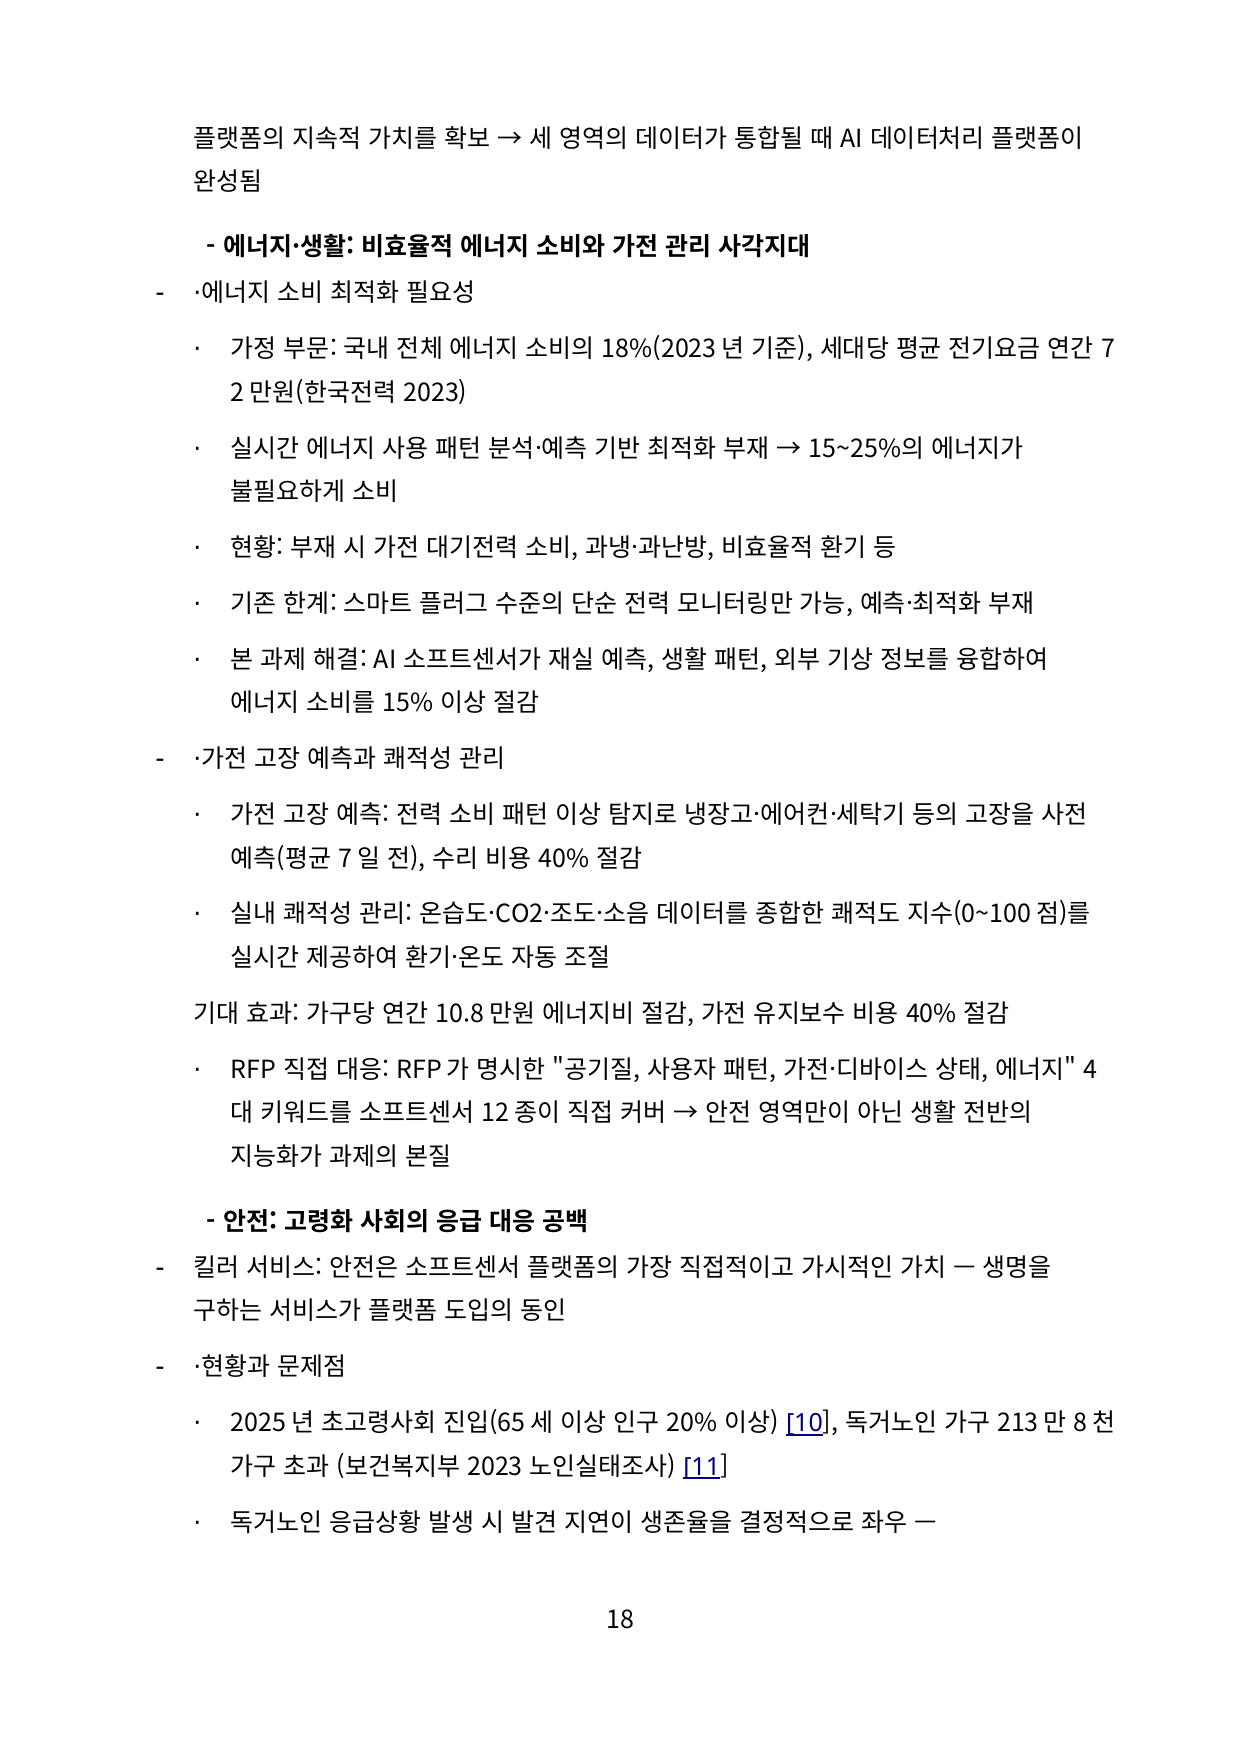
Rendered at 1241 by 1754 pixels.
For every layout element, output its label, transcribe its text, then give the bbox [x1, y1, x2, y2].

list 실시간 에너지 사용 패턴 분석·예측 기반 최적화 부재 → 15~25%의 에너지가 불필요하게 소비 [193, 428, 1122, 508]
list RFP 직접 대응: RFP가 명시한 "공기질, 사용자 패턴, 가전·디바이스 상태, 에너지" 4대 키워드를 소프트센서 12종이 직접 커버 → 안전 영역만이 아닌 생활 전반의 지능화가 과제의 본질 [193, 1049, 1122, 1172]
list 플랫폼의 지속적 가치를 확보 → 세 영역의 데이터가 통합될 때 AI 데이터처리 플랫폼이 완성됨 [156, 118, 1122, 198]
list 킬러 서비스: 안전은 소프트센서 플랫폼의 가장 직접적이고 가시적인 가치 — 생명을 구하는 서비스가 플랫폼 도입의 동인 [156, 1247, 1122, 1327]
list 독거노인 응급상황 발생 시 발견 지연이 생존율을 결정적으로 좌우 — [193, 1502, 1122, 1538]
list ⋅가전 고장 예측과 쾌적성 관리 [156, 739, 1122, 775]
list ⋅에너지 소비 최적화 필요성 [156, 273, 1122, 309]
list 기대 효과: 가구당 연간 10.8만원 에너지비 절감, 가전 유지보수 비용 40% 절감 [156, 993, 1122, 1029]
subtitle - 안전: 고령화 사회의 응급 대응 공백 [207, 1201, 1122, 1237]
list 가전 고장 예측: 전력 소비 패턴 이상 탐지로 냉장고·에어컨·세탁기 등의 고장을 사전 예측(평균 7일 전), 수리 비용 40% 절감 [193, 794, 1122, 874]
list 가정 부문: 국내 전체 에너지 소비의 18%(2023년 기준), 세대당 평균 전기요금 연간 72만원(한국전력 2023) [193, 329, 1122, 408]
list 2025년 초고령사회 진입(65세 이상 인구 20% 이상) [10], 독거노인 가구 213만 8천 가구 초과 (보건복지부 2023 노인실태조사) [11] [193, 1403, 1122, 1482]
subtitle - 에너지·생활: 비효율적 에너지 소비와 가전 관리 사각지대 [207, 226, 1122, 263]
list 현황: 부재 시 가전 대기전력 소비, 과냉·과난방, 비효율적 환기 등 [193, 527, 1122, 564]
list 실내 쾌적성 관리: 온습도·CO2·조도·소음 데이터를 종합한 쾌적도 지수(0~100점)를 실시간 제공하여 환기·온도 자동 조절 [193, 894, 1122, 974]
list 본 과제 해결: AI 소프트센서가 재실 예측, 생활 패턴, 외부 기상 정보를 융합하여 에너지 소비를 15% 이상 절감 [193, 639, 1122, 719]
list 기존 한계: 스마트 플러그 수준의 단순 전력 모니터링만 가능, 예측·최적화 부재 [193, 583, 1122, 619]
list ⋅현황과 문제점 [156, 1347, 1122, 1383]
